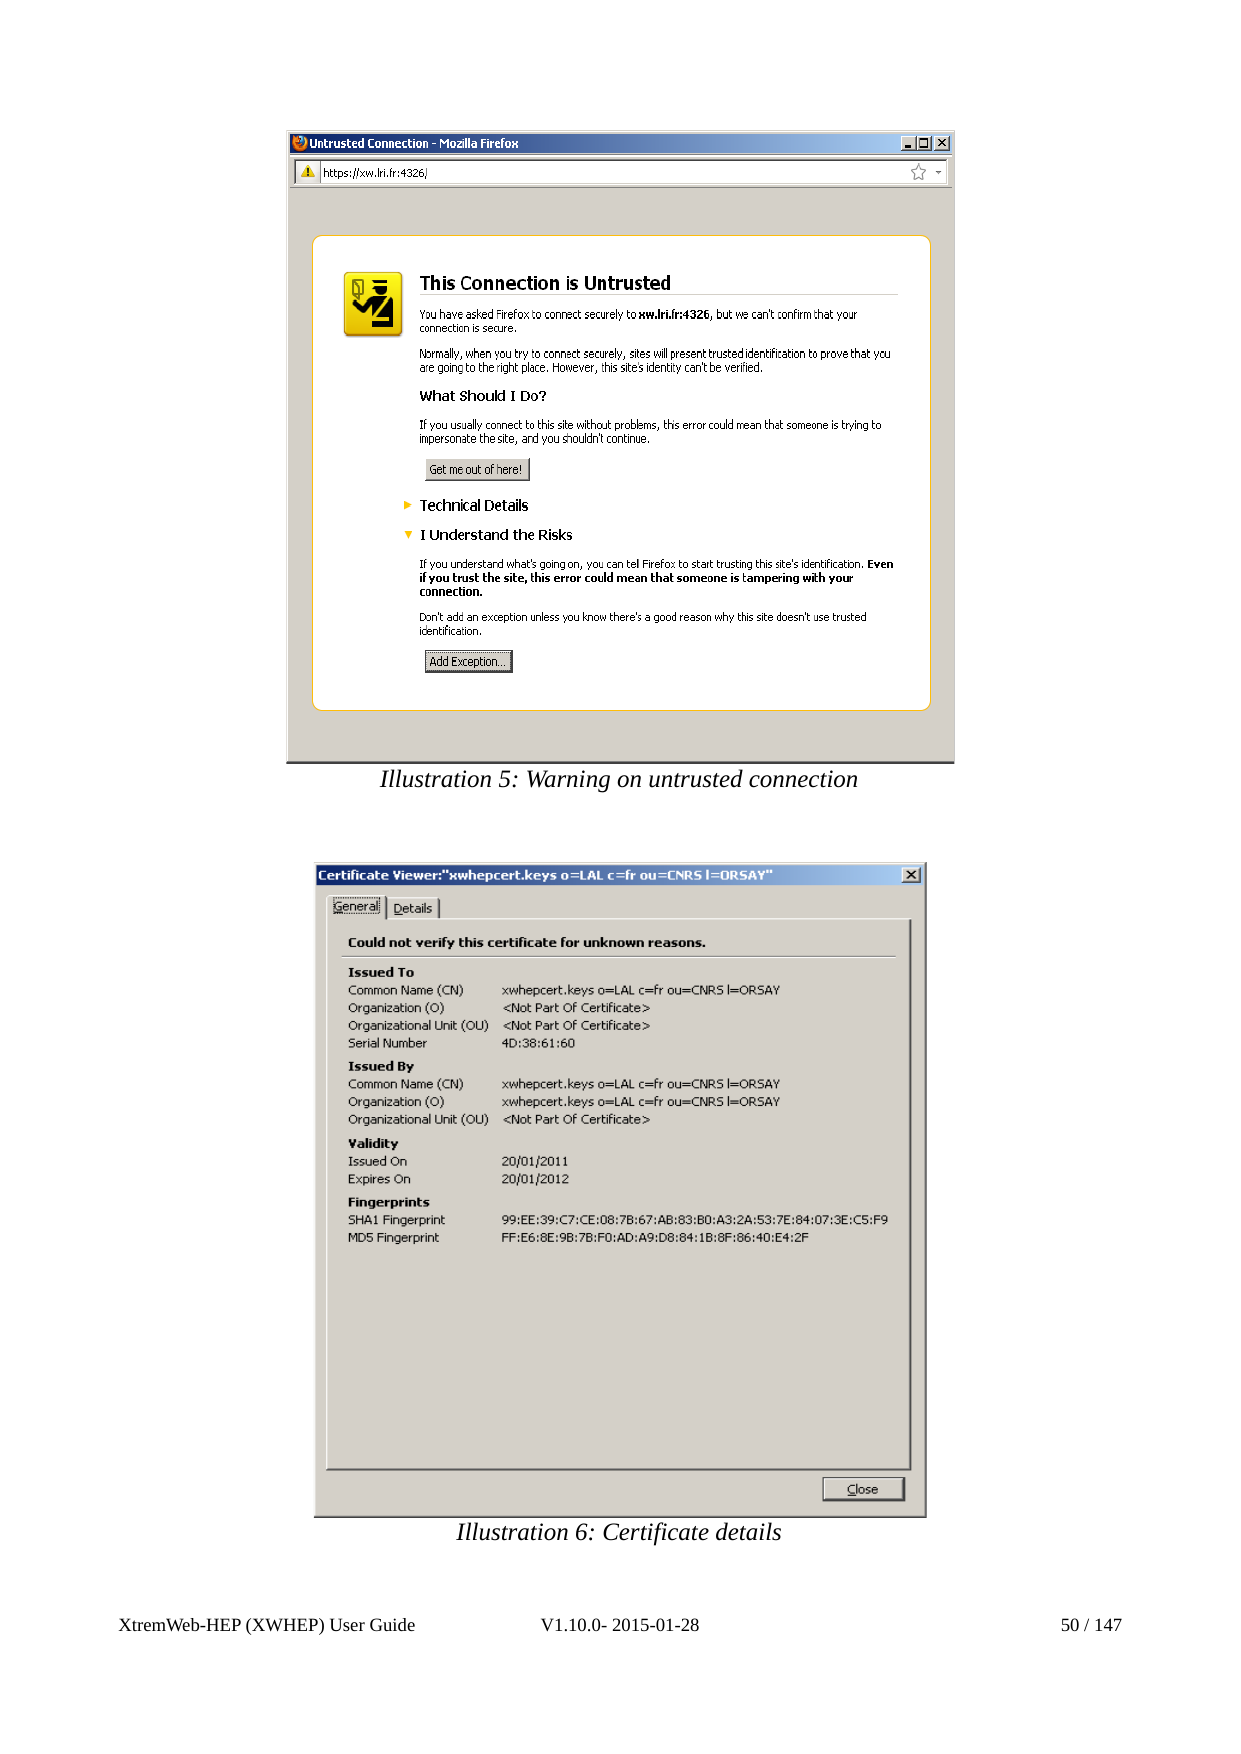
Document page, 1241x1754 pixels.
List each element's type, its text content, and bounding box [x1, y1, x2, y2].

picture [286, 130, 955, 764]
text Illustration 5: Warning on untrusted connection [286, 764, 954, 792]
text Illustration 6: Certificate details [314, 1518, 927, 1546]
picture [313, 862, 927, 1518]
